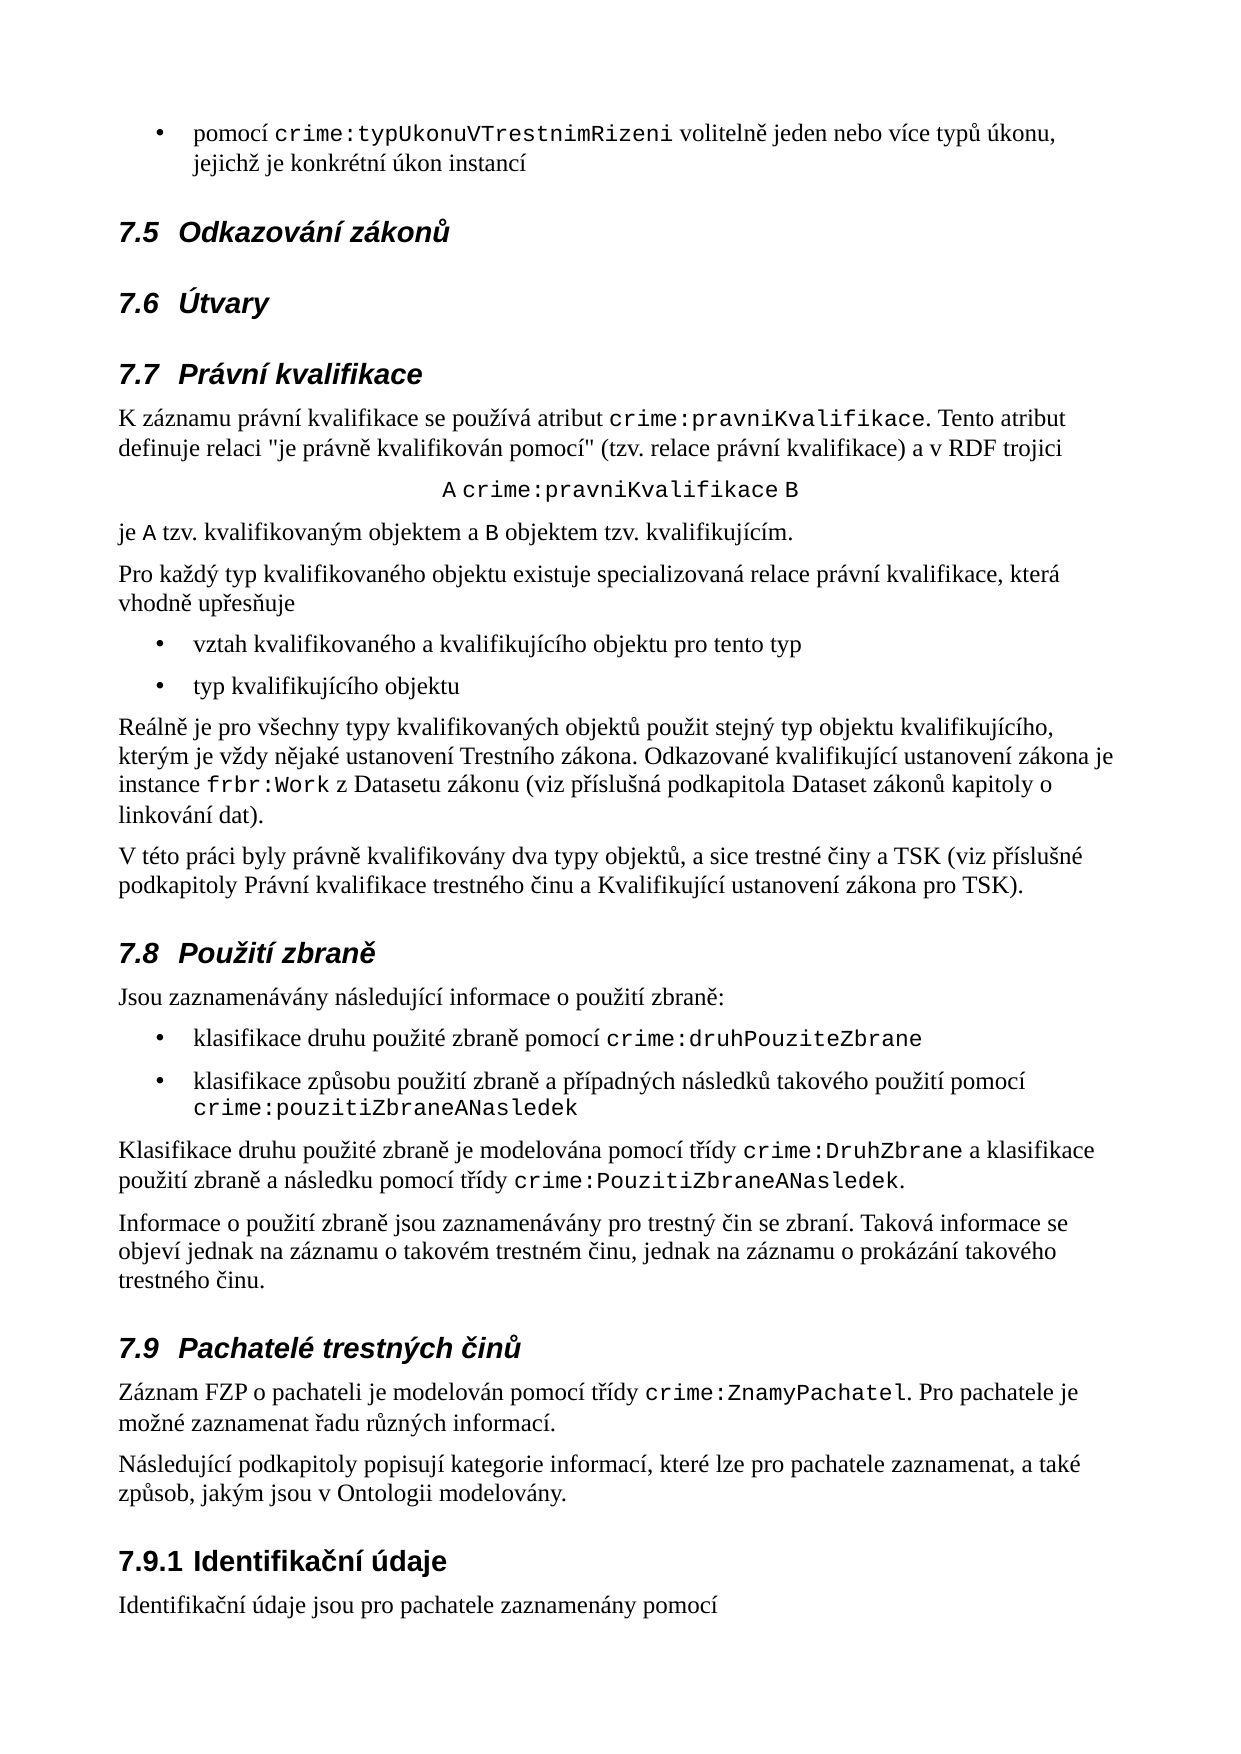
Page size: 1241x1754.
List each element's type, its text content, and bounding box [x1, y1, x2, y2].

subtitle Útvary [118, 286, 1122, 319]
subtitle Použití zbraně [118, 936, 1122, 969]
subtitle Odkazování zákonů [118, 214, 1122, 248]
text Záznam FZP o pachateli je modelován pomocí třídy crime:ZnamyPachatel. Pro pachatele je možné zaznamenat řadu různých informací. [118, 1377, 1122, 1436]
list klasifikace druhu použité zbraně pomocí crime:druhPouziteZbrane [156, 1023, 1122, 1053]
text Klasifikace druhu použité zbraně je modelována pomocí třídy crime:DruhZbrane a klasifikace použití zbraně a následku pomocí třídy crime:PouzitiZbraneANasledek. [118, 1135, 1122, 1195]
text je A tzv. kvalifikovaným objektem a B objektem tzv. kvalifikujícím. [118, 517, 1122, 547]
text Reálně je pro všechny typy kvalifikovaných objektů použit stejný typ objektu kvalifikujícího, kterým je vždy nějaké ustanovení Trestního zákona. Odkazované kvalifikující ustanovení zákona je instance frbr:Work z Datasetu zákonu (viz příslušná podkapitola Dataset zákonů kapitoly o linkování dat). [118, 712, 1122, 828]
text Informace o použití zbraně jsou zaznamenávány pro trestný čin se zbraní. Taková informace se objeví jednak na záznamu o takovém trestném činu, jednak na záznamu o prokázání takového trestného činu. [118, 1208, 1122, 1294]
subtitle Pachatelé trestných činů [118, 1331, 1122, 1365]
text A crime:pravniKvalifikace B [118, 474, 1122, 504]
text Identifikační údaje jsou pro pachatele zaznamenány pomocí [118, 1590, 1122, 1619]
list klasifikace způsobu použití zbraně a případných následků takového použití pomocí crime:pouzitiZbraneANasledek [156, 1066, 1122, 1122]
text V této práci byly právně kvalifikovány dva typy objektů, a sice trestné činy a TSK (viz příslušné podkapitoly Právní kvalifikace trestného činu a Kvalifikující ustanovení zákona pro TSK). [118, 841, 1122, 898]
list pomocí crime:typUkonuVTrestnimRizeni volitelně jeden nebo více typů úkonu, jejichž je konkrétní úkon instancí [156, 118, 1122, 177]
text Jsou zaznamenávány následující informace o použití zbraně: [118, 982, 1122, 1011]
subtitle Právní kvalifikace [118, 357, 1122, 390]
list typ kvalifikujícího objektu [156, 671, 1122, 699]
subtitle Identifikační údaje [118, 1544, 1122, 1577]
text Následující podkapitoly popisují kategorie informací, které lze pro pachatele zaznamenat, a také způsob, jakým jsou v Ontologii modelovány. [118, 1449, 1122, 1506]
text K záznamu právní kvalifikace se používá atribut crime:pravniKvalifikace. Tento atribut definuje relaci "je právně kvalifikován pomocí" (tzv. relace právní kvalifikace) a v RDF trojici [118, 403, 1122, 462]
list vztah kvalifikovaného a kvalifikujícího objektu pro tento typ [156, 629, 1122, 658]
text Pro každý typ kvalifikovaného objektu existuje specializovaná relace právní kvalifikace, která vhodně upřesňuje [118, 559, 1122, 617]
